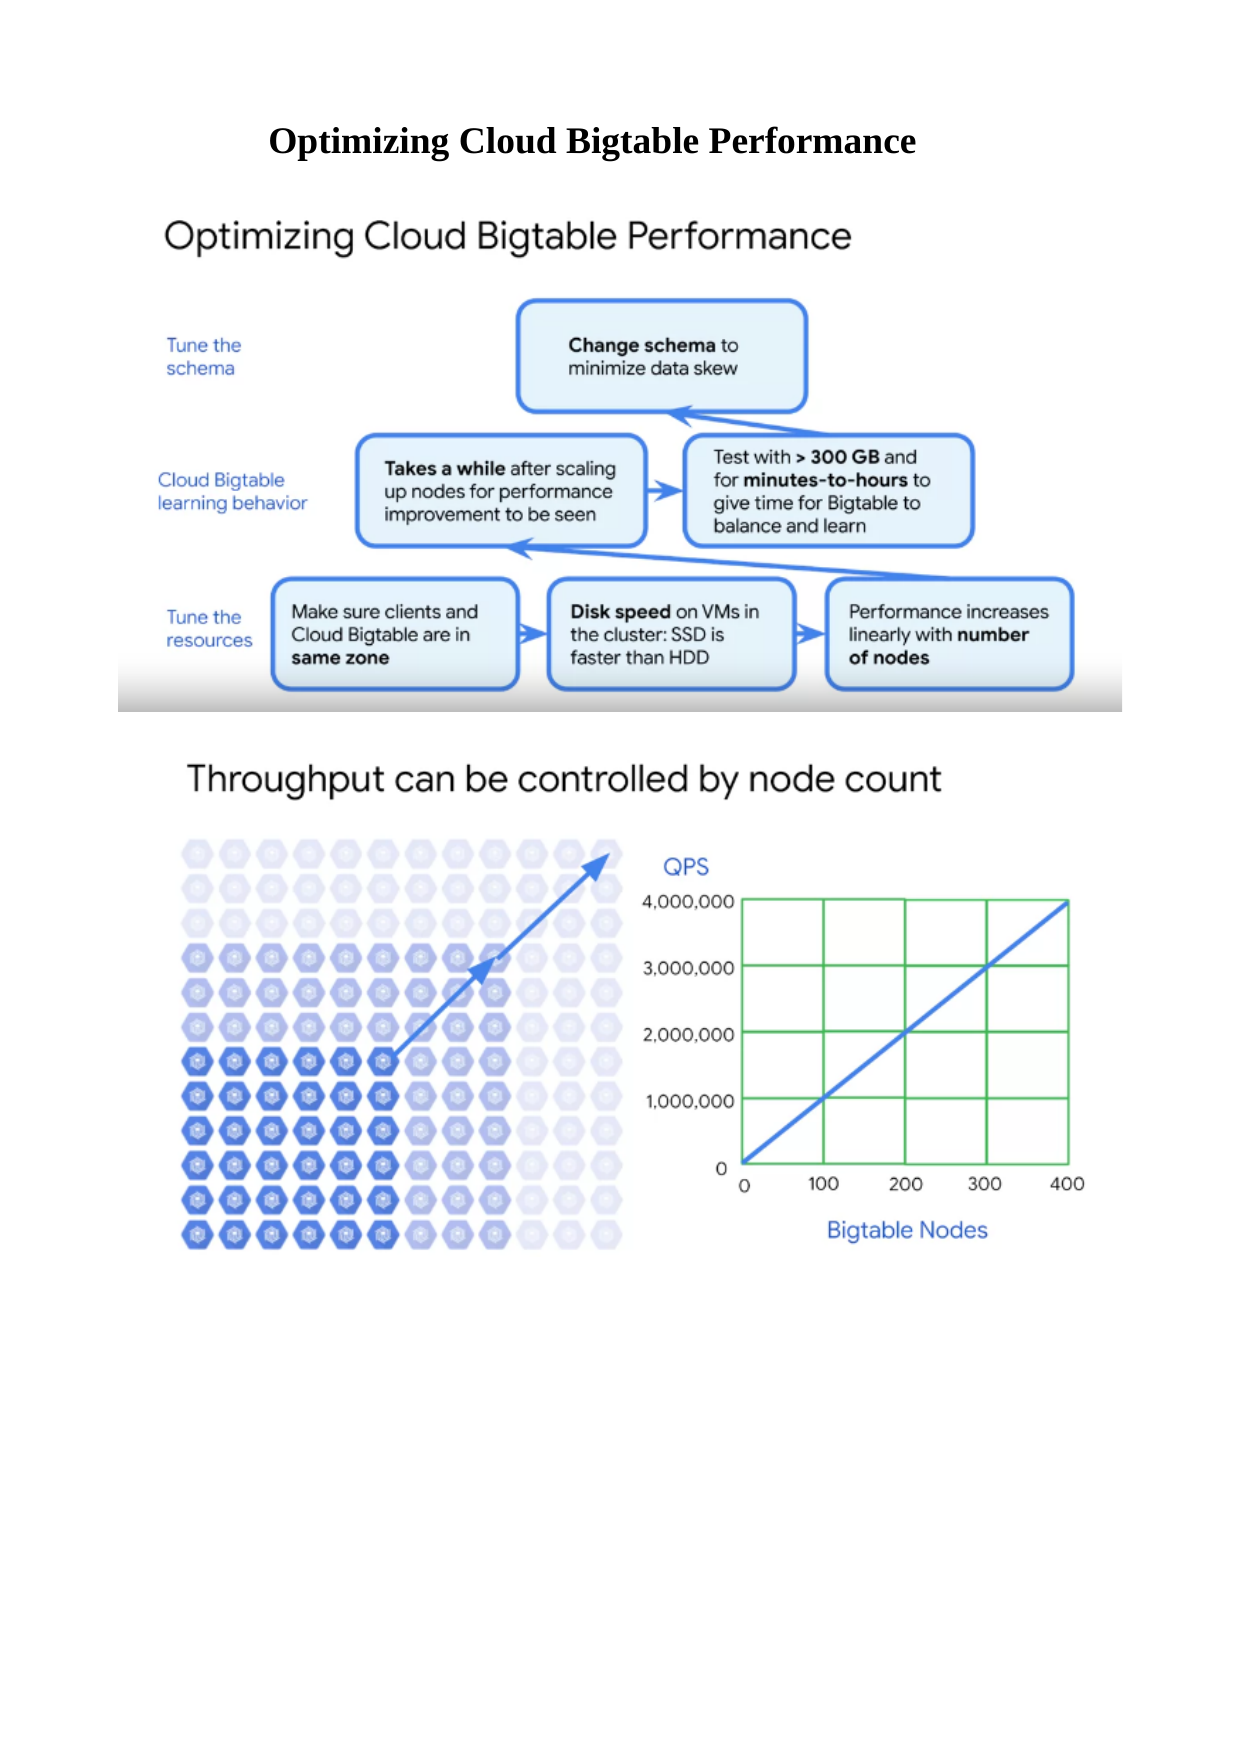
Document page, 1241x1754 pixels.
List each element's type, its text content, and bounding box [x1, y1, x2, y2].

picture [118, 740, 1123, 1257]
picture [118, 202, 1123, 712]
subtitle Optimizing Cloud Bigtable Performance [118, 118, 1122, 161]
